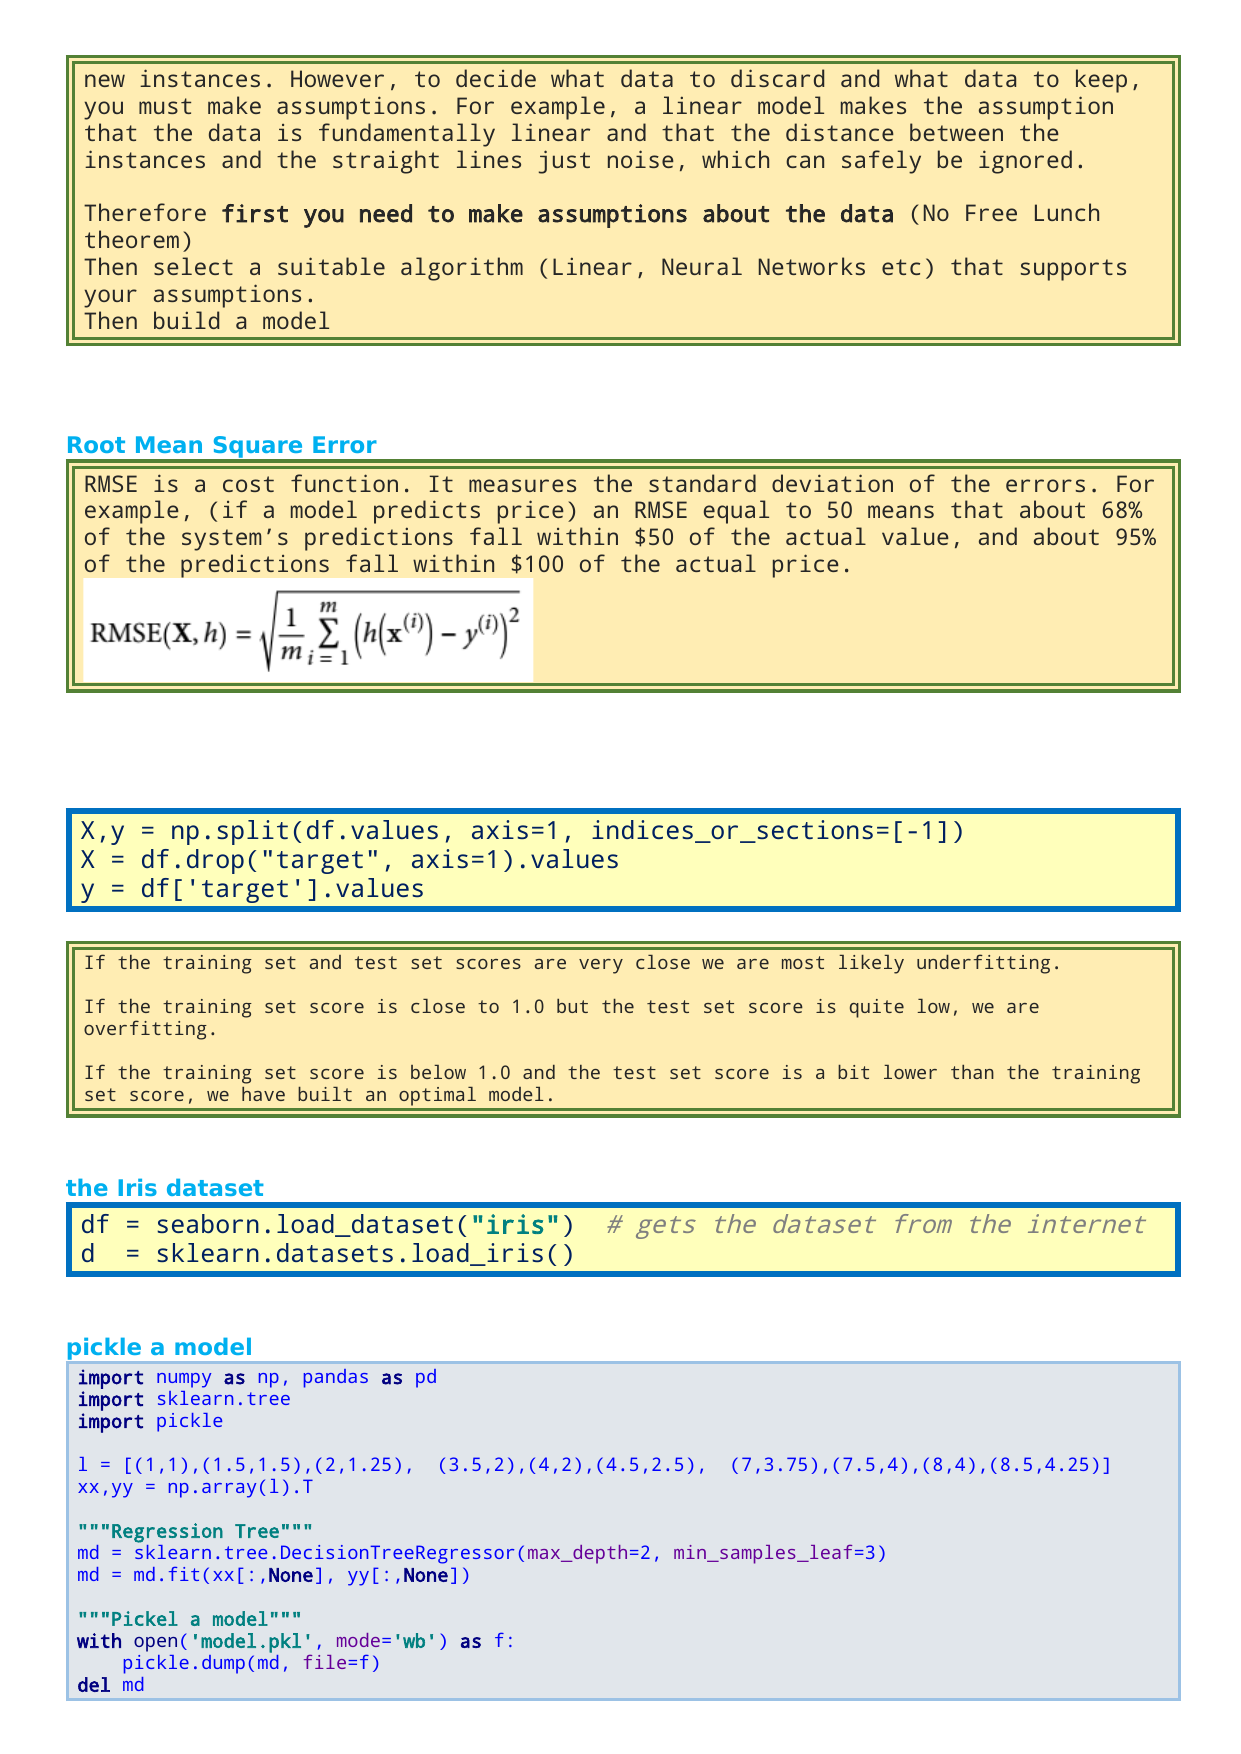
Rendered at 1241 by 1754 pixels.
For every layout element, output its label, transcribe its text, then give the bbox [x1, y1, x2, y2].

text If the training set score is close to 1.0 but the test set score is quite low, we are overfitting. [75, 985, 1172, 1029]
text RMSE is a cost function. It measures the standard deviation of the errors. For example, (if a model predicts price) an RMSE equal to 50 means that about 68% of the system’s predictions fall within $50 of the actual value, and about 95% of the predictions fall within $100 of the actual price. [69, 463, 1178, 567]
title pickle a model [66, 1334, 1181, 1361]
picture [83, 578, 534, 682]
text X,y = np.split(df.values, axis=1, indices_or_sections=[-1]) [72, 814, 1175, 837]
text Therefore first you need to make assumptions about the data (No Free Lunch theorem) [75, 189, 1172, 243]
title the Iris dataset [66, 1175, 1181, 1202]
text If the training set and test set scores are very close we are most likely underfitting. [69, 944, 1178, 963]
text X = df.drop("target", axis=1).values y = df['target'].values [72, 837, 1175, 906]
text import numpy as np, pandas as pd import sklearn.tree import pickle l = [(1,1),(1.5,1.5),(2,1.25), (3.5,2),(4,2),(4.5,2.5), (7,3.75),(7.5,4),(8,4),(8.5,4.25)] xx,yy = np.array(l).T """Regression Tree""" md = sklearn.tree.DecisionTreeRegressor(max_depth=2, min_samples_leaf=3) md = md.fit(xx[:,None], yy[:,None]) """Pickel a model""" with open('model.pkl', mode='wb') as f: pickle.dump(md, file=f) del md [69, 1364, 1178, 1698]
text Then build a model [69, 297, 1178, 343]
text Then select a suitable algorithm (Linear, Neural Networks etc) that supports your assumptions. [75, 243, 1172, 297]
title Root Mean Square Error [66, 433, 1181, 459]
text If the training set score is below 1.0 and the test set score is a bit lower than the training set score, we have built an optimal model. [69, 1051, 1178, 1114]
text df = seaborn.load_dataset("iris") # gets the dataset from the internet d = sklearn.datasets.load_iris() [72, 1208, 1175, 1271]
text new instances. However, to decide what data to discard and what data to keep, you must make assumptions. For example, a linear model makes the assumption that the data is fundamentally linear and that the distance between the instances and the straight lines just noise, which can safely be ignored. [69, 58, 1178, 162]
text If the training set and test set scores are very close we are most likely underfitting. [75, 950, 1172, 963]
